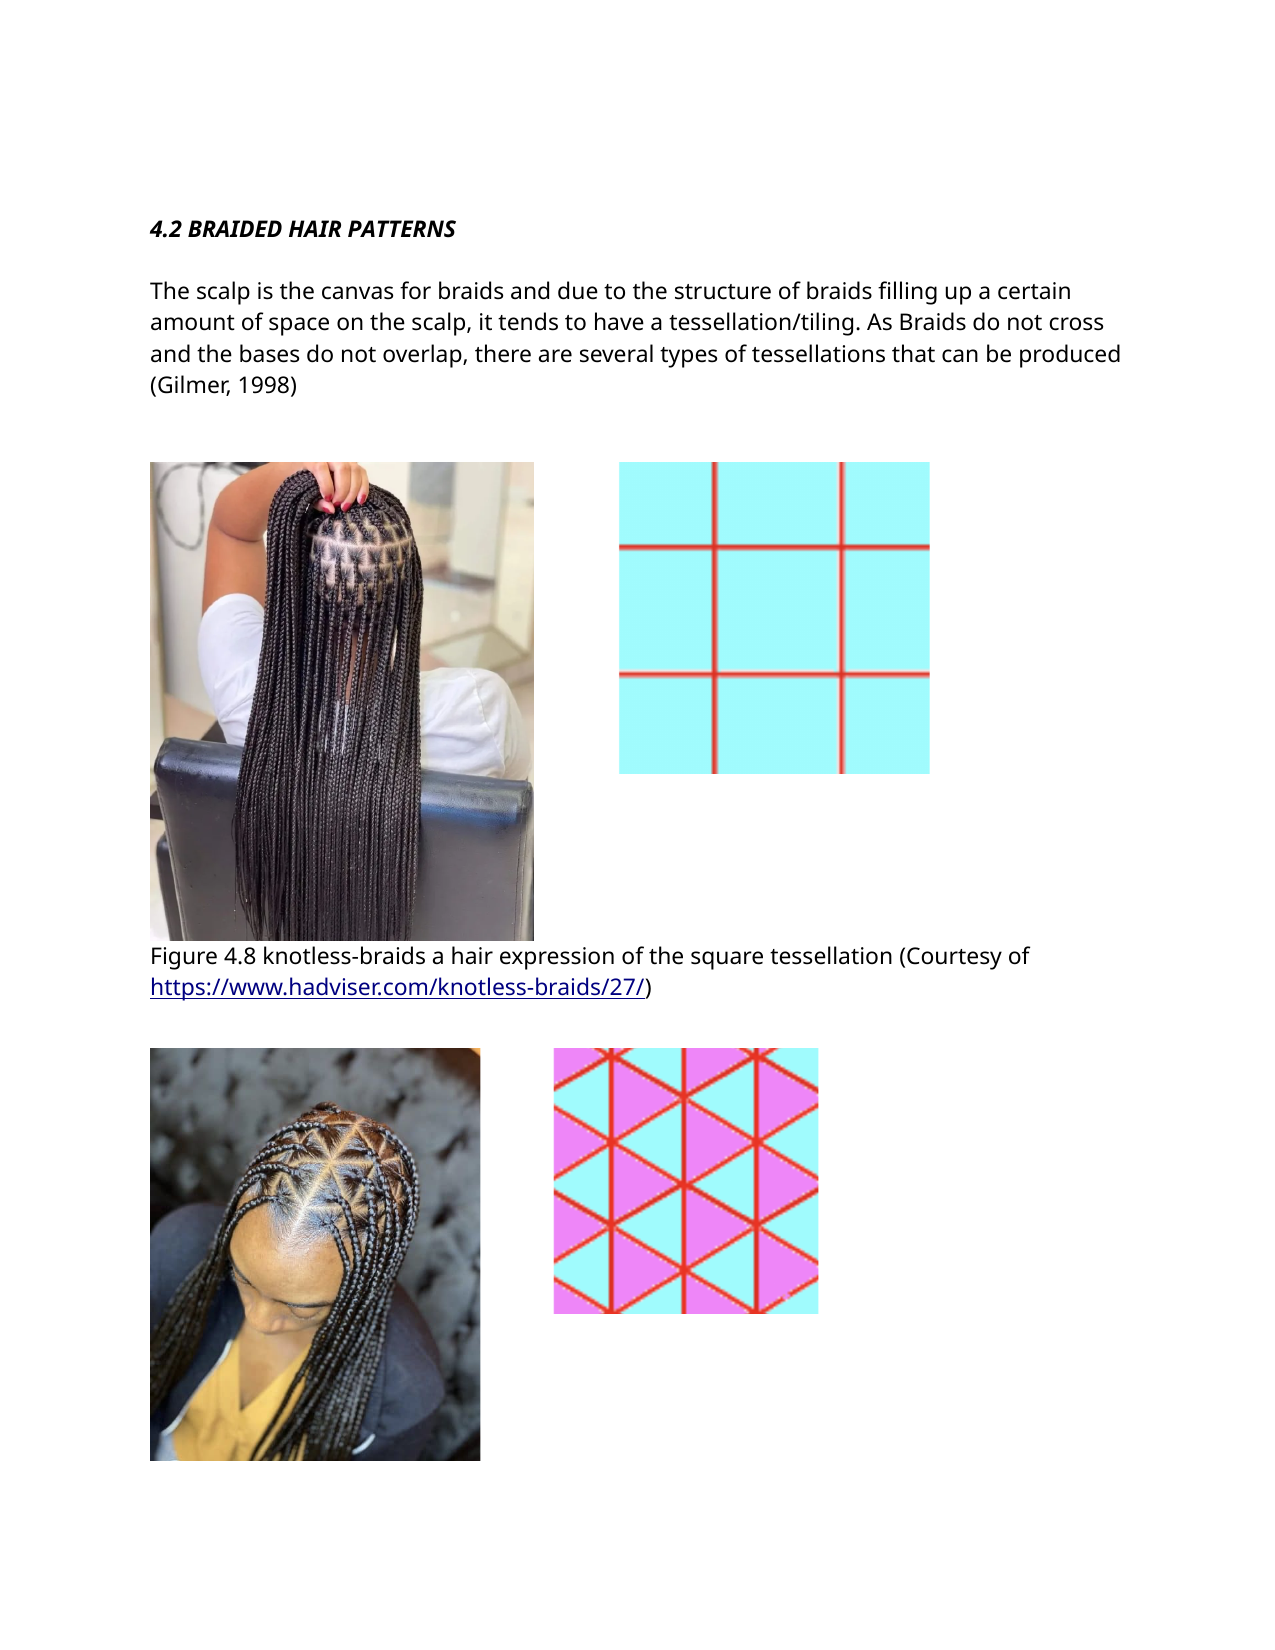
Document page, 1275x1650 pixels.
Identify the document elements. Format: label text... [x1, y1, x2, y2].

text 4.2 BRAIDED HAIR PATTERNS [150, 212, 1125, 244]
text Figure 4.8 knotless-braids a hair expression of the square tessellation (Courtesy of https://www.hadviser.com/knotless-braids/27/) [150, 940, 1125, 1003]
text The scalp is the canvas for braids and due to the structure of braids filling up a certain amount of space on the scalp, it tends to have a tessellation/tiling. As Braids do not cross and the bases do not overlap, there are several types of tessellations that can be produced (Gilmer, 1998) [150, 275, 1125, 400]
